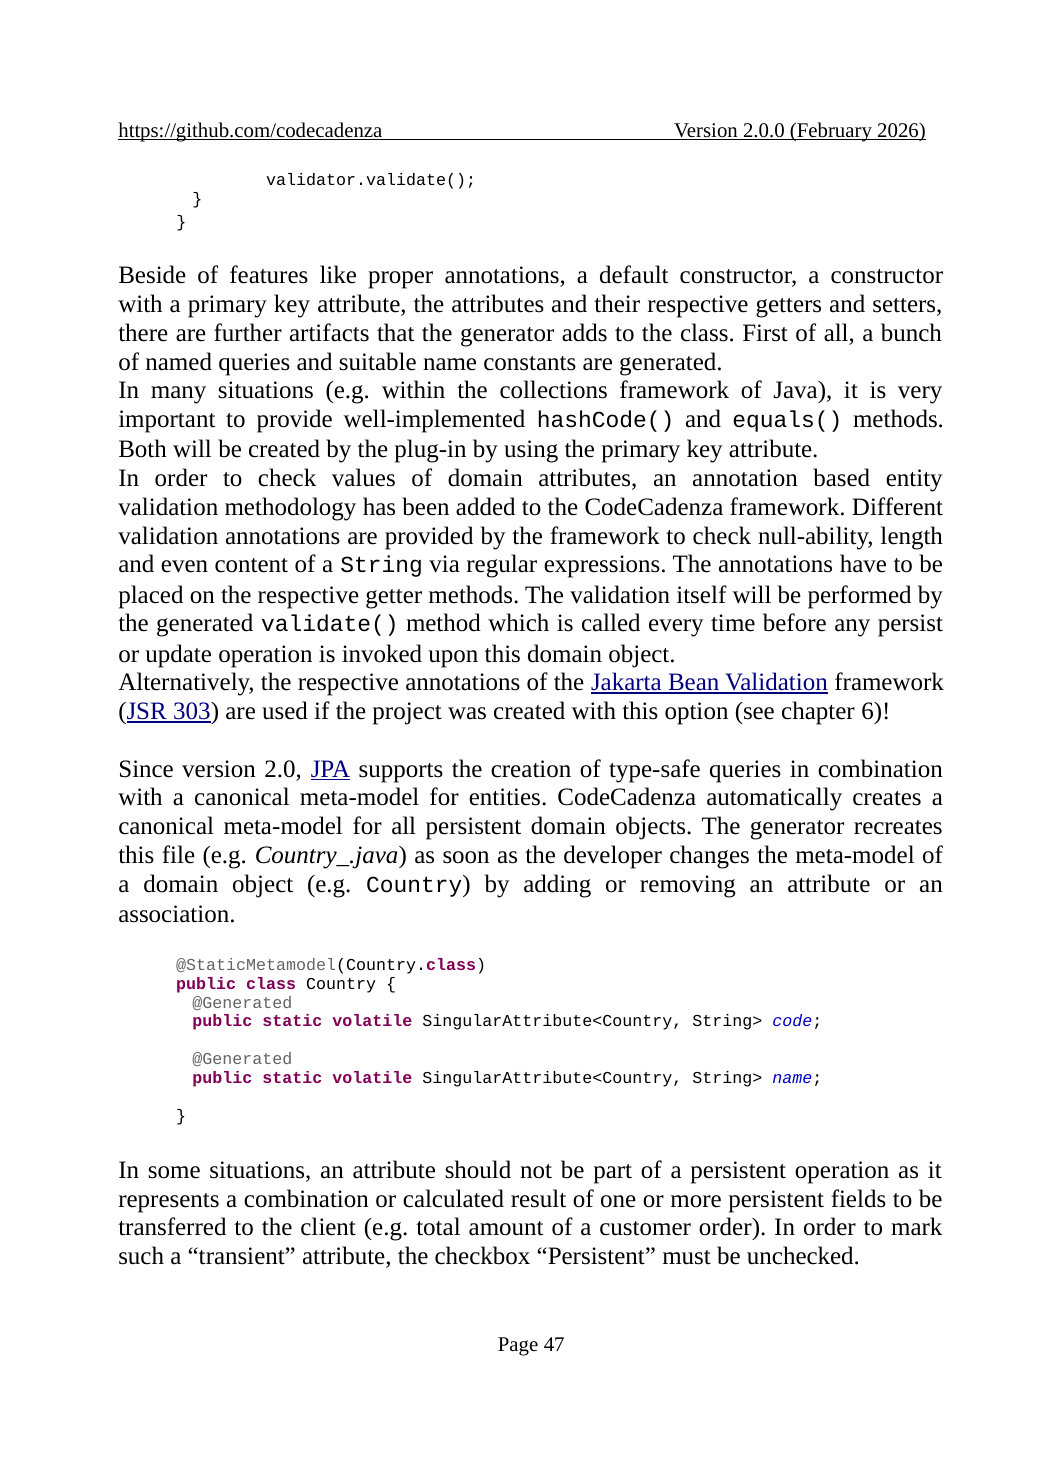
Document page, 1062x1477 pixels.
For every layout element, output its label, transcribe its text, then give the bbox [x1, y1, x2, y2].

text public class Country { [176, 975, 944, 994]
text } [176, 1107, 944, 1126]
text @Generated [176, 994, 944, 1013]
text validator.validate(); [176, 172, 944, 191]
text } [176, 191, 944, 209]
text Beside of features like proper annotations, a default constructor, a constructor with a primary key attribute, the attributes and their respective getters and setters, there are further artifacts that the generator adds to the class. First of all, a bunch of named queries and suitable name constants are generated. [118, 261, 944, 376]
text @Generated [176, 1051, 944, 1069]
text Alternatively, the respective annotations of the Jakarta Bean Validation framework (JSR 303) are used if the project was created with this option (see chapter 6)! [118, 667, 944, 725]
text Since version 2.0, JPA supports the creation of type-safe queries in combination with a canonical meta-model for entities. CodeCadenza automatically creates a canonical meta-model for all persistent domain objects. The generator recreates this file (e.g. Country_.java) as soon as the developer changes the meta-model of a domain object (e.g. Country) by adding or removing an attribute or an association. [118, 754, 944, 928]
text In some situations, an attribute should not be part of a persistent operation as it represents a combination or calculated result of one or more persistent fields to be transferred to the client (e.g. total amount of a customer order). In order to mark such a “transient” attribute, the checkbox “Persistent” must be unchecked. [118, 1155, 944, 1270]
text public static volatile SingularAttribute<Country, String> name; [176, 1069, 944, 1088]
text In many situations (e.g. within the collections framework of Java), it is very important to provide well-implemented hashCode() and equals() methods. Both will be created by the plug-in by using the primary key attribute. [118, 376, 944, 463]
text public static volatile SingularAttribute<Country, String> code; [176, 1013, 944, 1032]
text } [176, 209, 944, 232]
text In order to check values of domain attributes, an annotation based entity validation methodology has been added to the CodeCadenza framework. Different validation annotations are provided by the framework to check null-ability, length and even content of a String via regular expressions. The annotations have to be placed on the respective getter methods. The validation itself will be performed by the generated validate() method which is called every time before any persist or update operation is invoked upon this domain object. [118, 463, 944, 667]
text @StaticMetamodel(Country.class) [176, 956, 944, 975]
